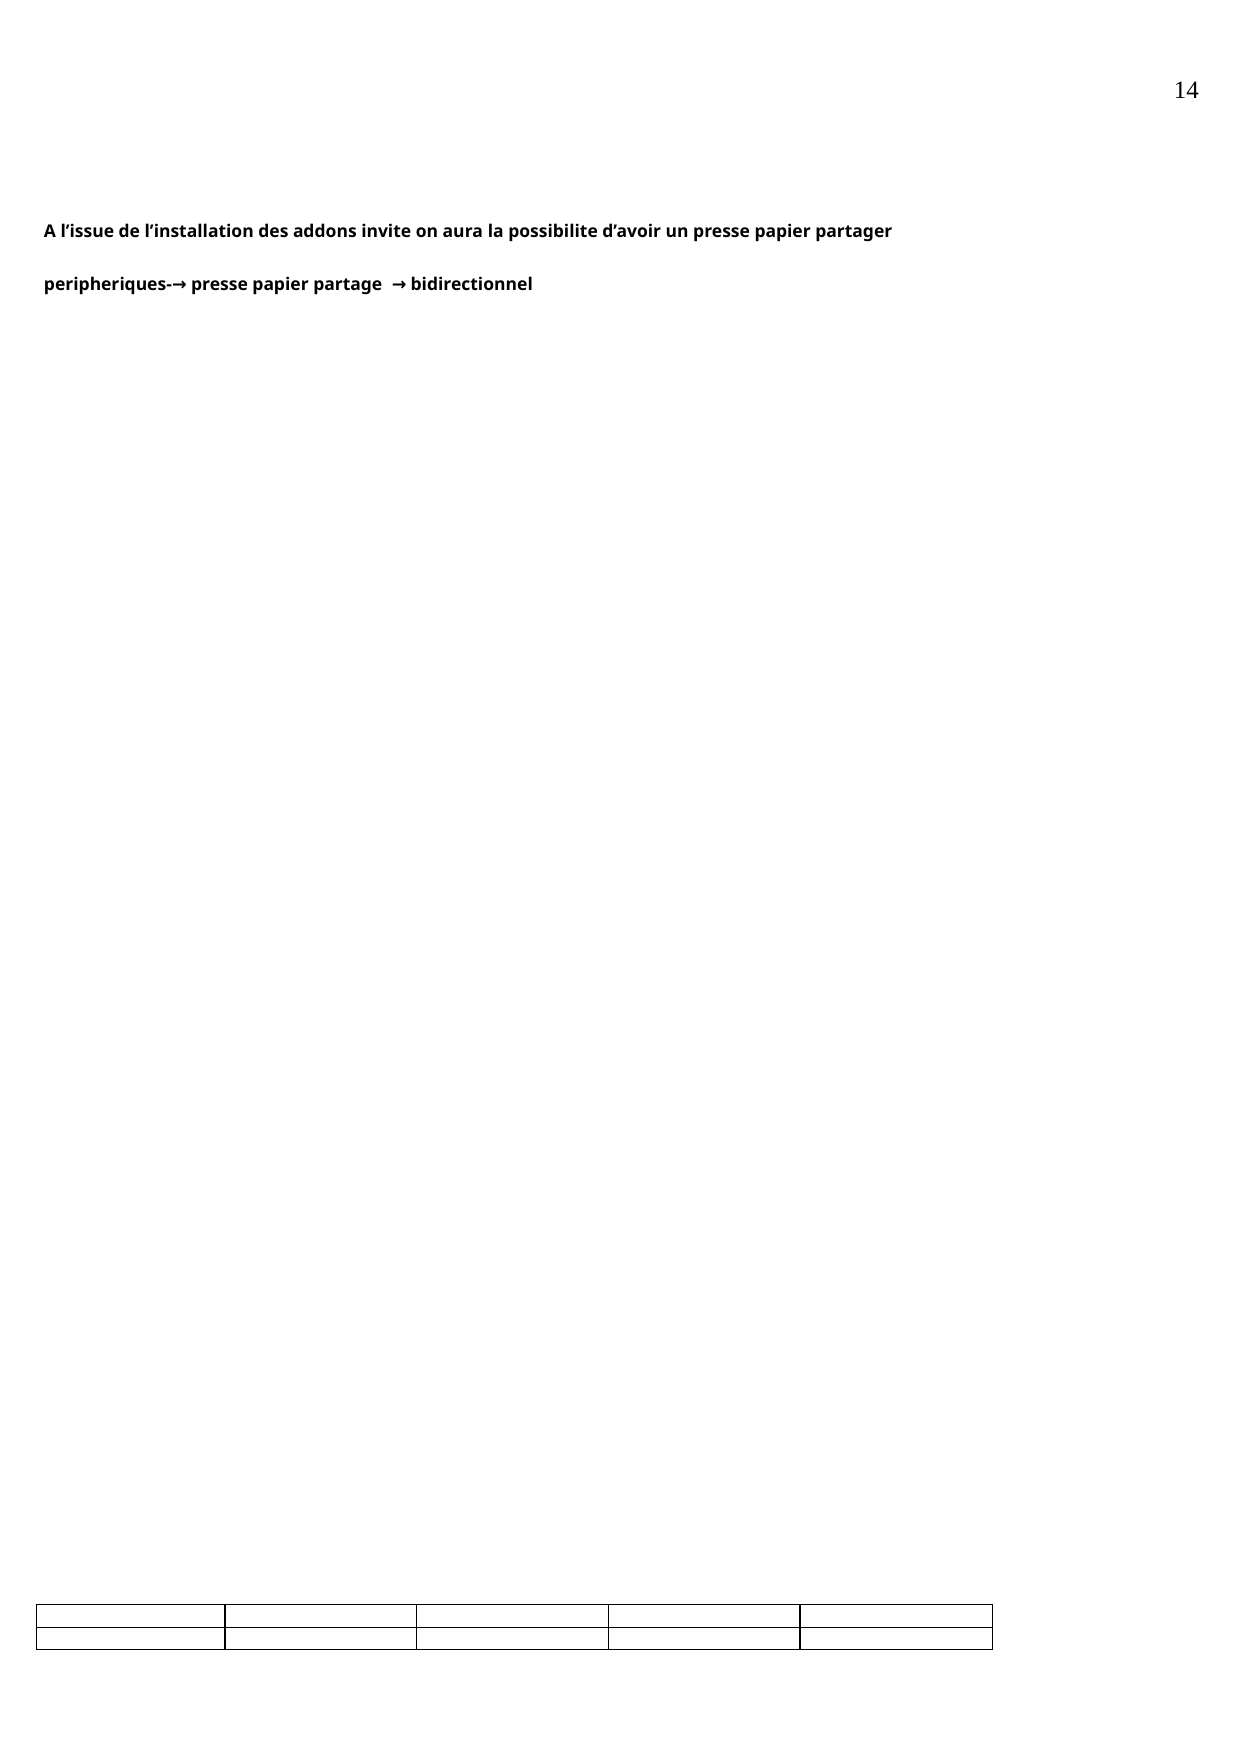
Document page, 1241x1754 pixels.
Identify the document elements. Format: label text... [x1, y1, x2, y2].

text peripheriques-→ presse papier partage → bidirectionnel [44, 271, 1198, 295]
text A l’issue de l’installation des addons invite on aura la possibilite d’avoir un presse papier partager [44, 219, 1198, 243]
